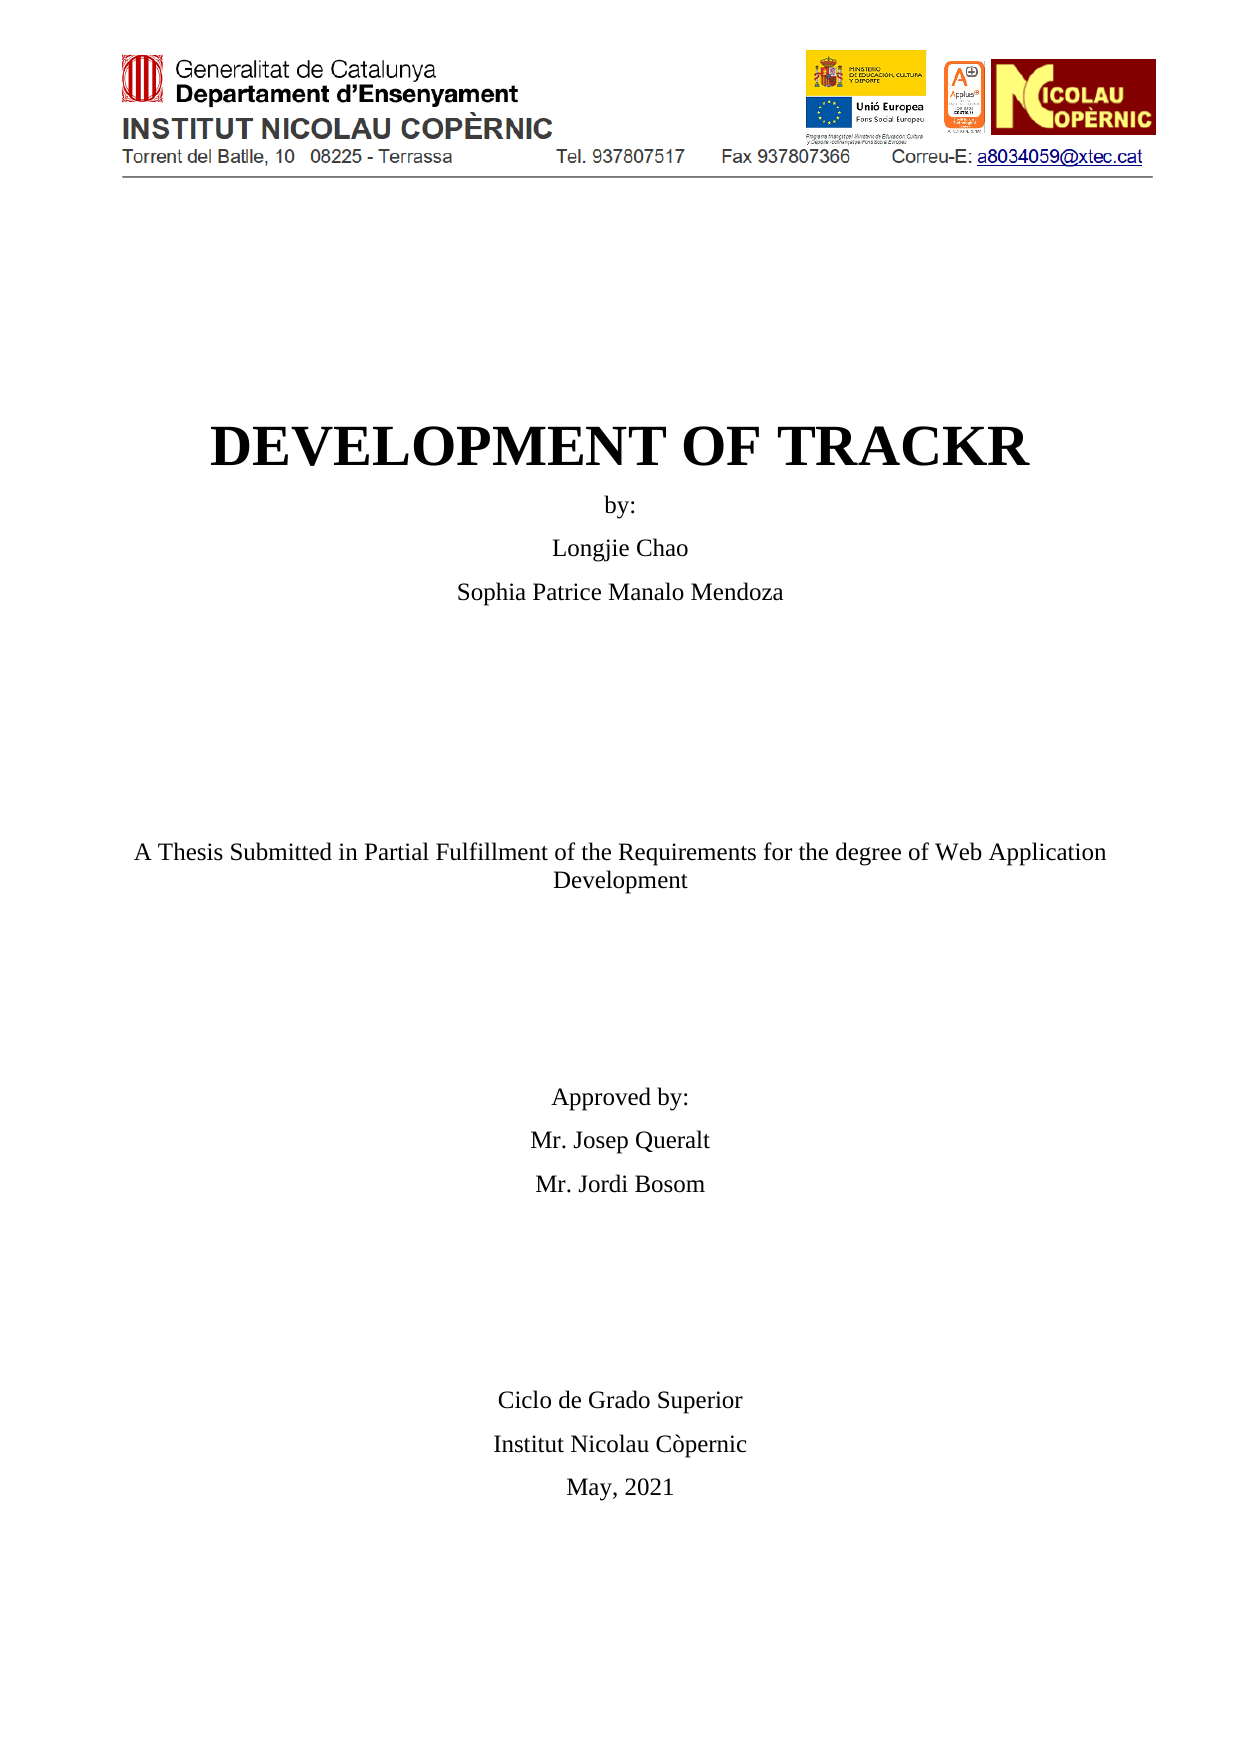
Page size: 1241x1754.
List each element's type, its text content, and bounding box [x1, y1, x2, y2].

picture [117, 48, 1159, 180]
text Approved by: [118, 1082, 1122, 1111]
text Mr. Josep Queralt [118, 1126, 1122, 1154]
text May, 2021 [118, 1472, 1122, 1501]
text Sophia Patrice Manalo Mendoza [118, 577, 1122, 606]
text Institut Nicolau Còpernic [118, 1429, 1122, 1458]
title DEVELOPMENT OF TRACKR [118, 411, 1122, 478]
text Mr. Jordi Bosom [118, 1169, 1122, 1198]
text Ciclo de Grado Superior [118, 1386, 1122, 1414]
text by: [118, 490, 1122, 519]
text A Thesis Submitted in Partial Fulfillment of the Requirements for the degree of Web Application Development [118, 837, 1122, 894]
text Longjie Chao [118, 533, 1122, 562]
